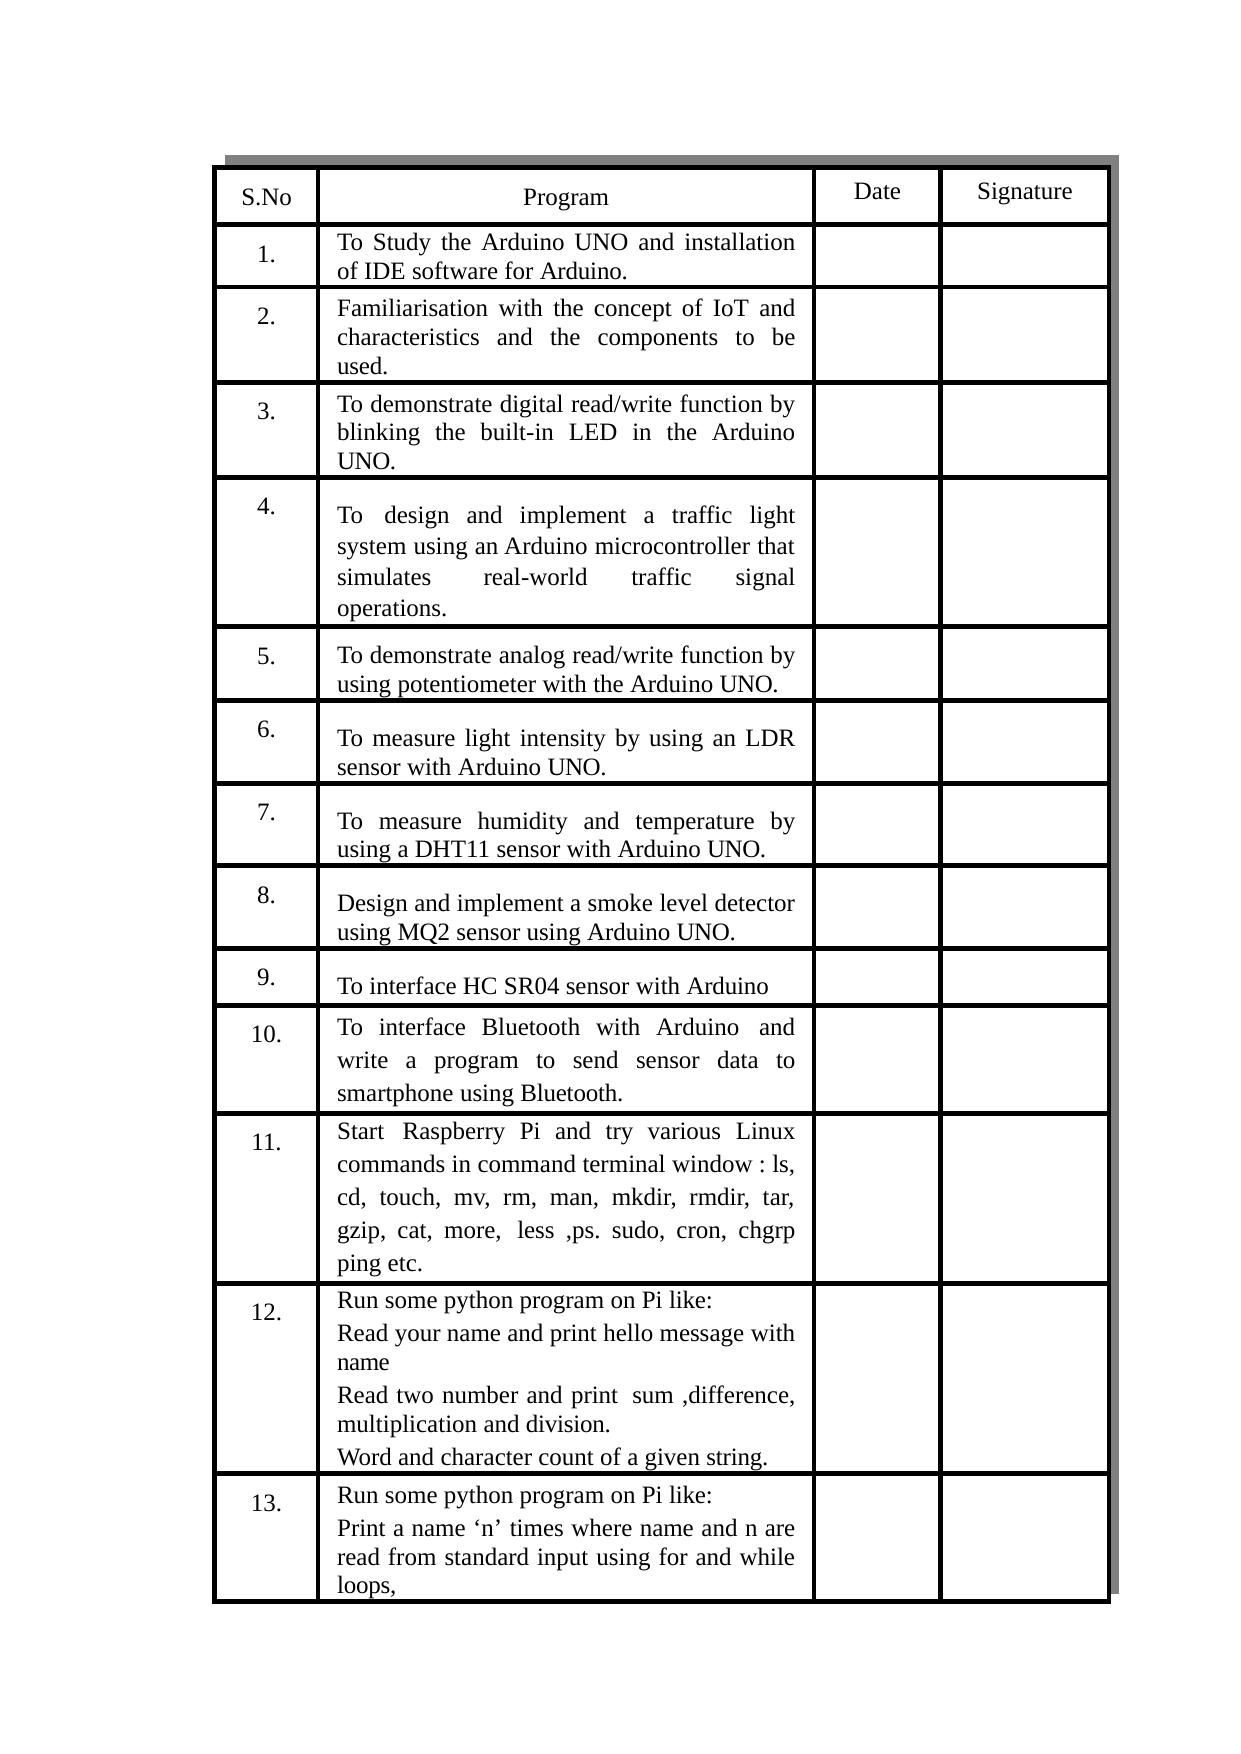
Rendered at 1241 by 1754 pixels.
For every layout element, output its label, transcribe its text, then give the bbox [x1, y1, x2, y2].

table_cell [943, 951, 1107, 1003]
table_cell 9. [217, 951, 316, 1003]
table_cell To demonstrate analog read/write function by using potentiometer with the Arduino UNO. [320, 629, 812, 698]
table_cell [816, 385, 938, 475]
table_header Signature [943, 170, 1107, 222]
table_cell To Study the Arduino UNO and installation of IDE software for Arduino. [320, 227, 812, 284]
table_header Program [320, 170, 812, 222]
table_cell [943, 289, 1107, 380]
table_cell [943, 385, 1107, 475]
table_cell [816, 629, 938, 698]
table_header Date [816, 170, 938, 222]
table_cell [943, 786, 1107, 863]
table_cell 4. [217, 480, 316, 624]
table_cell Run some python program on Pi like: Print a name ‘n’ times where name and n are read from standard input using for and while loops, [320, 1476, 812, 1599]
table_cell To design and implement a traffic light system using an Arduino microcontroller that simulates real-world traffic signal operations. [320, 480, 812, 624]
table_cell To measure humidity and temperature by using a DHT11 sensor with Arduino UNO. [320, 786, 812, 863]
table_cell 10. [217, 1008, 316, 1111]
table_cell [816, 951, 938, 1003]
table_cell [943, 629, 1107, 698]
table_header S.No [217, 170, 316, 222]
table_cell 5. [217, 629, 316, 698]
table_cell [816, 227, 938, 284]
table_cell 2. [217, 289, 316, 380]
table_cell Familiarisation with the concept of IoT and characteristics and the components to be used. [320, 289, 812, 380]
table_cell 12. [217, 1286, 316, 1471]
table_cell 7. [217, 786, 316, 863]
table_cell [943, 1116, 1107, 1281]
table_cell [943, 1286, 1107, 1471]
table_cell [816, 480, 938, 624]
table_cell [816, 289, 938, 380]
table_cell 8. [217, 868, 316, 946]
table_cell [943, 703, 1107, 781]
table_cell [943, 868, 1107, 946]
table_cell 11. [217, 1116, 316, 1281]
table_cell [816, 1116, 938, 1281]
table_cell [943, 480, 1107, 624]
table_cell Run some python program on Pi like: Read your name and print hello message with name Read two number and print sum ,difference, multiplication and division. Word and character count of a given string. [320, 1286, 812, 1471]
table_cell To demonstrate digital read/write function by blinking the built-in LED in the Arduino UNO. [320, 385, 812, 475]
table_cell 1. [217, 227, 316, 284]
table_cell 3. [217, 385, 316, 475]
table_cell [816, 786, 938, 863]
table_cell [816, 1008, 938, 1111]
table_cell [816, 868, 938, 946]
table_cell [943, 1008, 1107, 1111]
table_cell Start Raspberry Pi and try various Linux commands in command terminal window : ls, cd, touch, mv, rm, man, mkdir, rmdir, tar, gzip, cat, more, less ,ps. sudo, cron, chgrp ping etc. [320, 1116, 812, 1281]
table_cell [943, 227, 1107, 284]
table_cell 13. [217, 1476, 316, 1599]
table_cell Design and implement a smoke level detector using MQ2 sensor using Arduino UNO. [320, 868, 812, 946]
table_cell [816, 1286, 938, 1471]
table_cell To interface Bluetooth with Arduino and write a program to send sensor data to smartphone using Bluetooth. [320, 1008, 812, 1111]
table_cell To measure light intensity by using an LDR sensor with Arduino UNO. [320, 703, 812, 781]
table_cell 6. [217, 703, 316, 781]
table_cell To interface HC SR04 sensor with Arduino [320, 951, 812, 1003]
table_cell [816, 1476, 938, 1599]
table_cell [816, 703, 938, 781]
table_cell [943, 1476, 1107, 1599]
